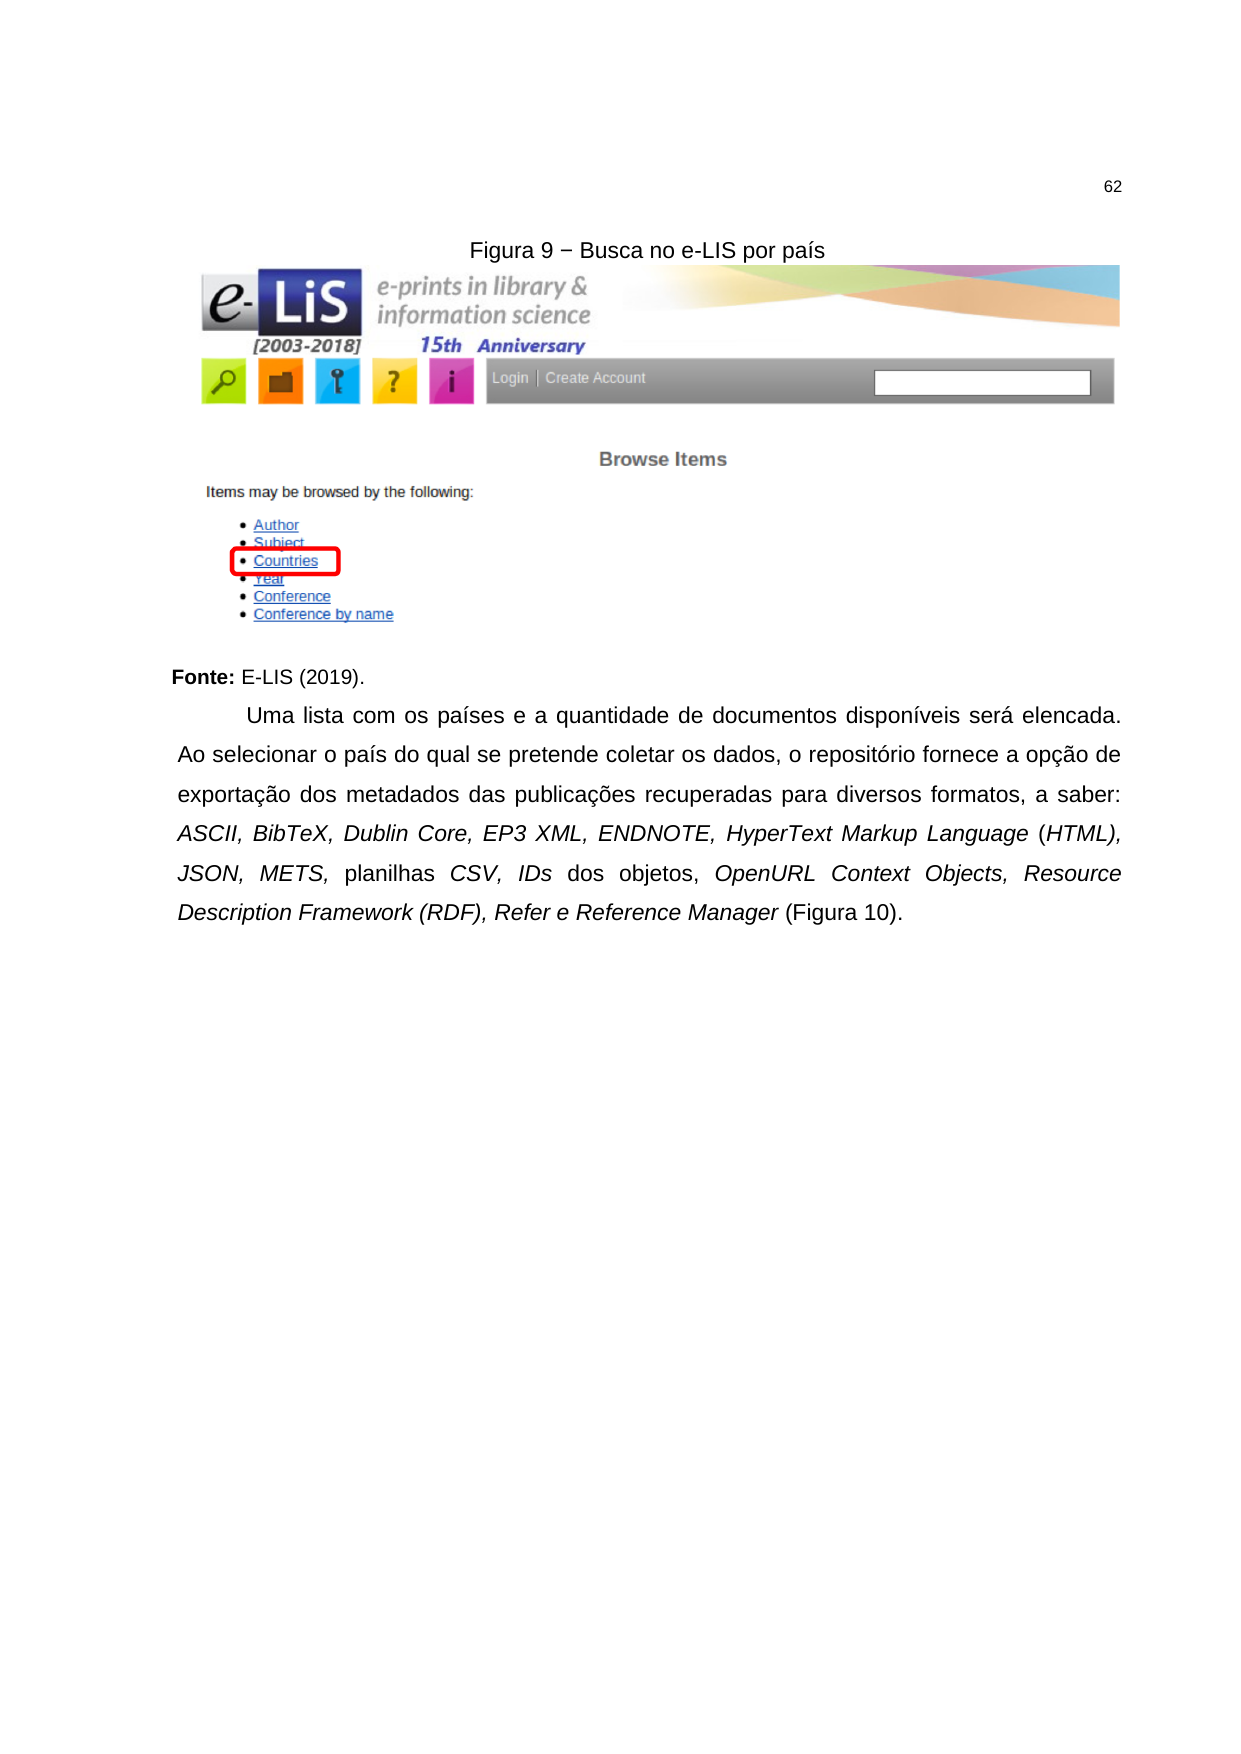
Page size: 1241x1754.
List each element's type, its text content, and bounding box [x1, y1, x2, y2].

text Figura 9 − Busca no e-LIS por país [175, 237, 1120, 265]
picture [174, 265, 1120, 638]
text [171, 224, 1123, 664]
text Fonte: E-LIS (2019). [171, 664, 1123, 688]
text Uma lista com os países e a quantidade de documentos disponíveis será elencada. Ao selecionar o país do qual se pretende coletar os dados, o repositório fornece a opção de exportação dos metadados das publicações recuperadas para diversos formatos, a saber: ASCII, BibTeX, Dublin Core, EP3 XML, ENDNOTE, HyperText Markup Language (HTML), JSON, METS, planilhas CSV, IDs dos objetos, OpenURL Context Objects, Resource Description Framework (RDF), Refer e Reference Manager (Figura 10). [177, 688, 1122, 925]
